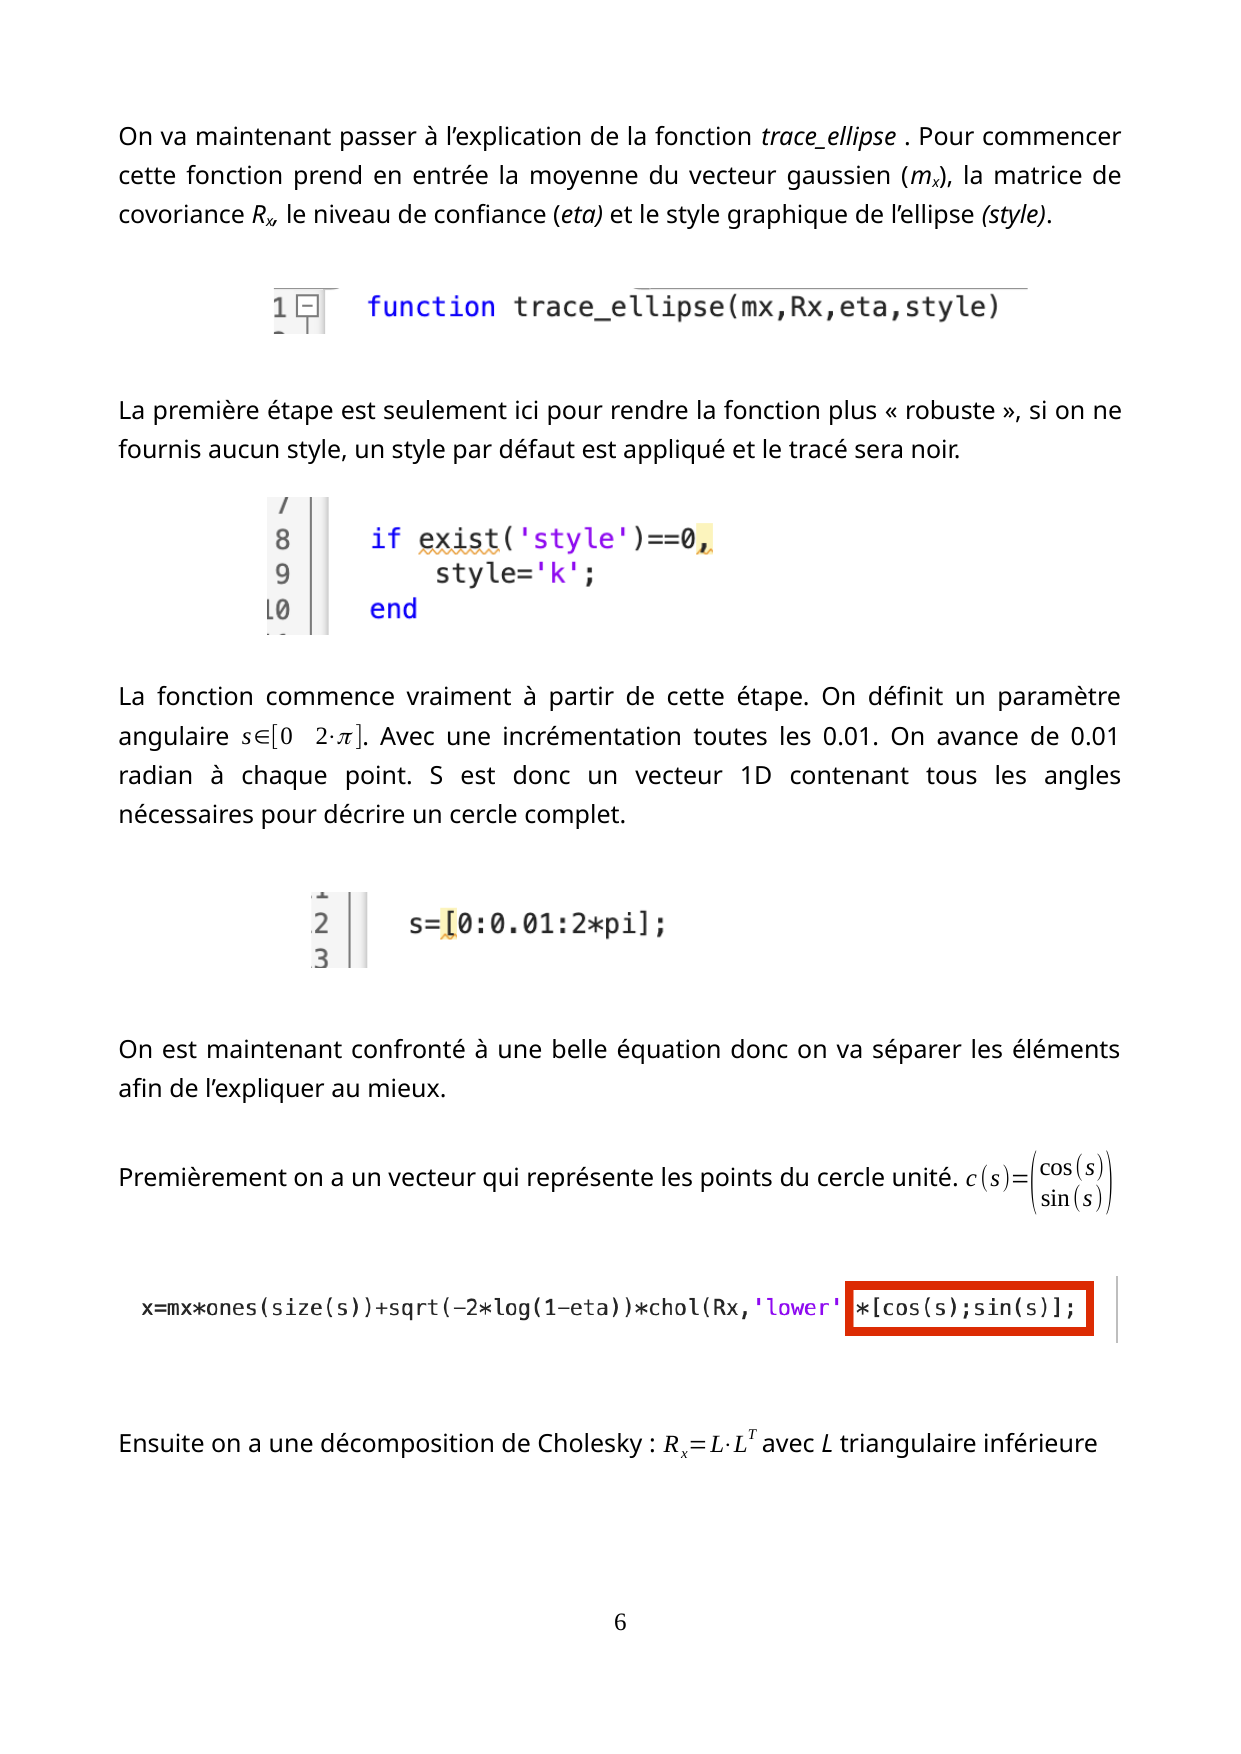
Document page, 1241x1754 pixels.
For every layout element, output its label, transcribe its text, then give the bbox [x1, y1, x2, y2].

picture [267, 497, 974, 635]
text On est maintenant confronté à une belle équation donc on va séparer les éléments afin de l’expliquer au mieux. [118, 1032, 1122, 1105]
picture [273, 288, 1028, 334]
picture [118, 1276, 1123, 1343]
text La première étape est seulement ici pour rendre la fonction plus « robuste », si on ne fournis aucun style, un style par défaut est appliqué et le tracé sera noir. [118, 392, 1122, 466]
picture [311, 892, 947, 968]
text Ensuite on a une décomposition de Cholesky : avec L triangulaire inférieure [118, 1426, 1122, 1462]
text Premièrement on a un vecteur qui représente les points du cercle unité. [118, 1149, 1122, 1217]
text On va maintenant passer à l’explication de la fonction trace_ellipse . Pour commencer cette fonction prend en entrée la moyenne du vecteur gaussien (mx), la matrice de covoriance Rx, le niveau de confiance (eta) et le style graphique de l’ellipse (style). [118, 118, 1122, 231]
text La fonction commence vraiment à partir de cette étape. On définit un paramètre angulaire . Avec une incrémentation toutes les 0.01. On avance de 0.01 radian à chaque point. S est donc un vecteur 1D contenant tous les angles nécessaires pour décrire un cercle complet. [118, 679, 1122, 831]
